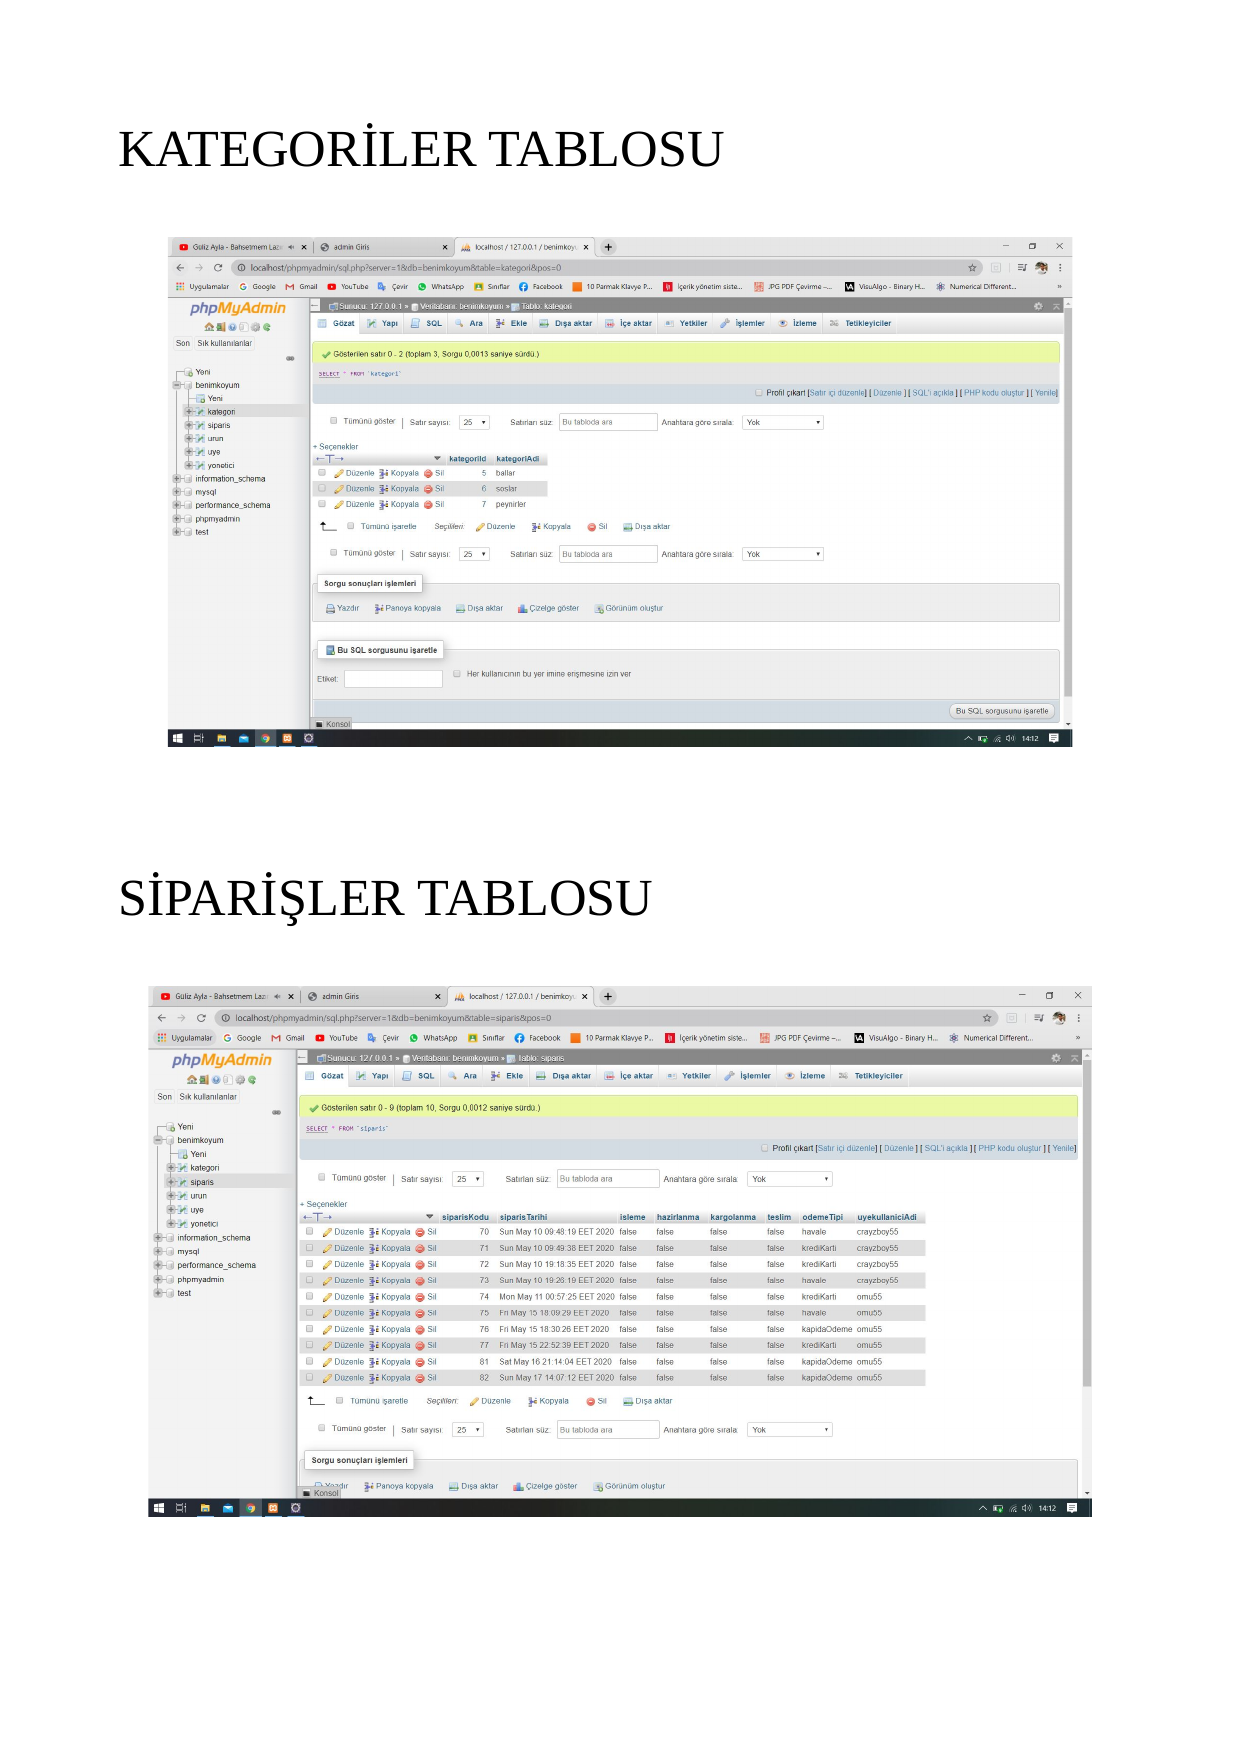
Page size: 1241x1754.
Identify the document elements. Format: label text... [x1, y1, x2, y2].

picture [167, 237, 1073, 747]
text KATEGORİLER TABLOSU [118, 118, 1122, 178]
text SİPARİŞLER TABLOSU [118, 866, 1122, 926]
picture [148, 986, 1092, 1517]
